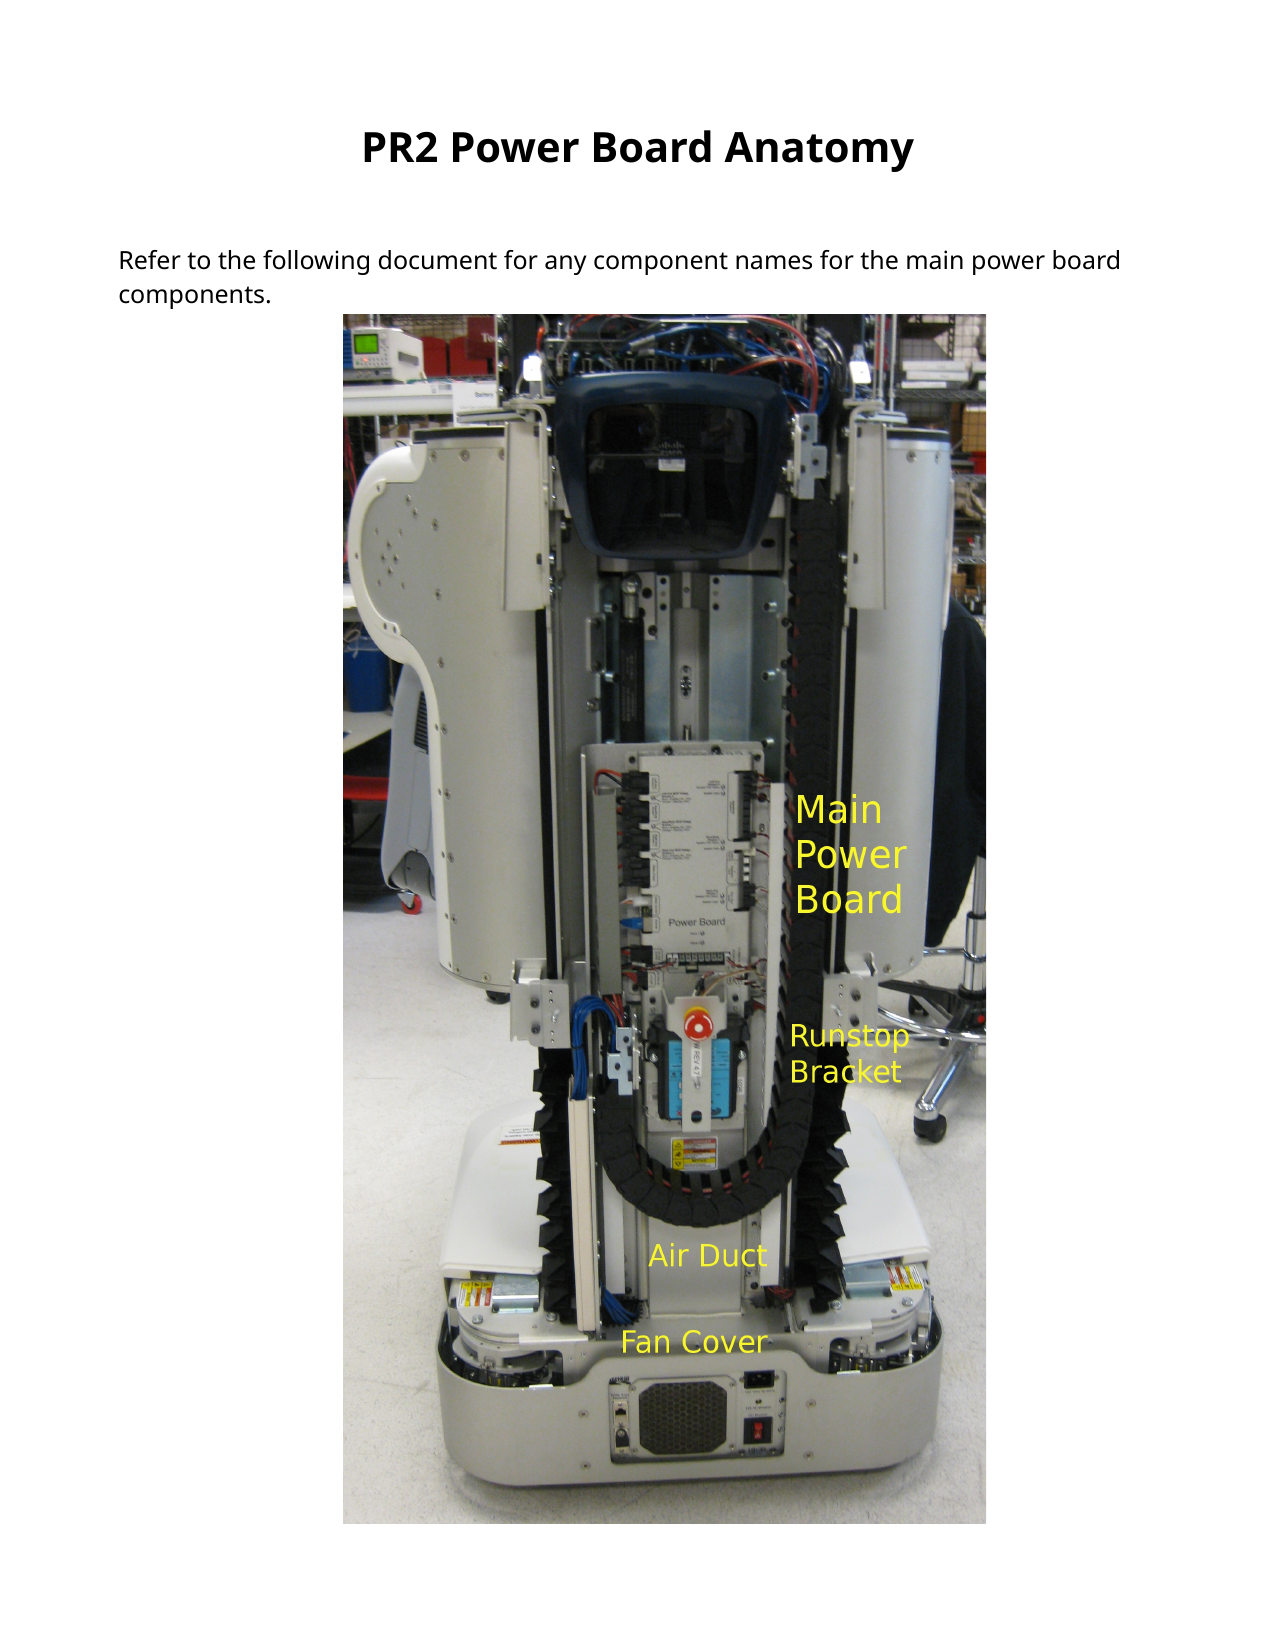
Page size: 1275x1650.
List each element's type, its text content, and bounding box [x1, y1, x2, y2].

picture [343, 314, 987, 1524]
text Refer to the following document for any component names for the main power board components. [118, 243, 1157, 311]
text PR2 Power Board Anatomy [118, 118, 1157, 175]
